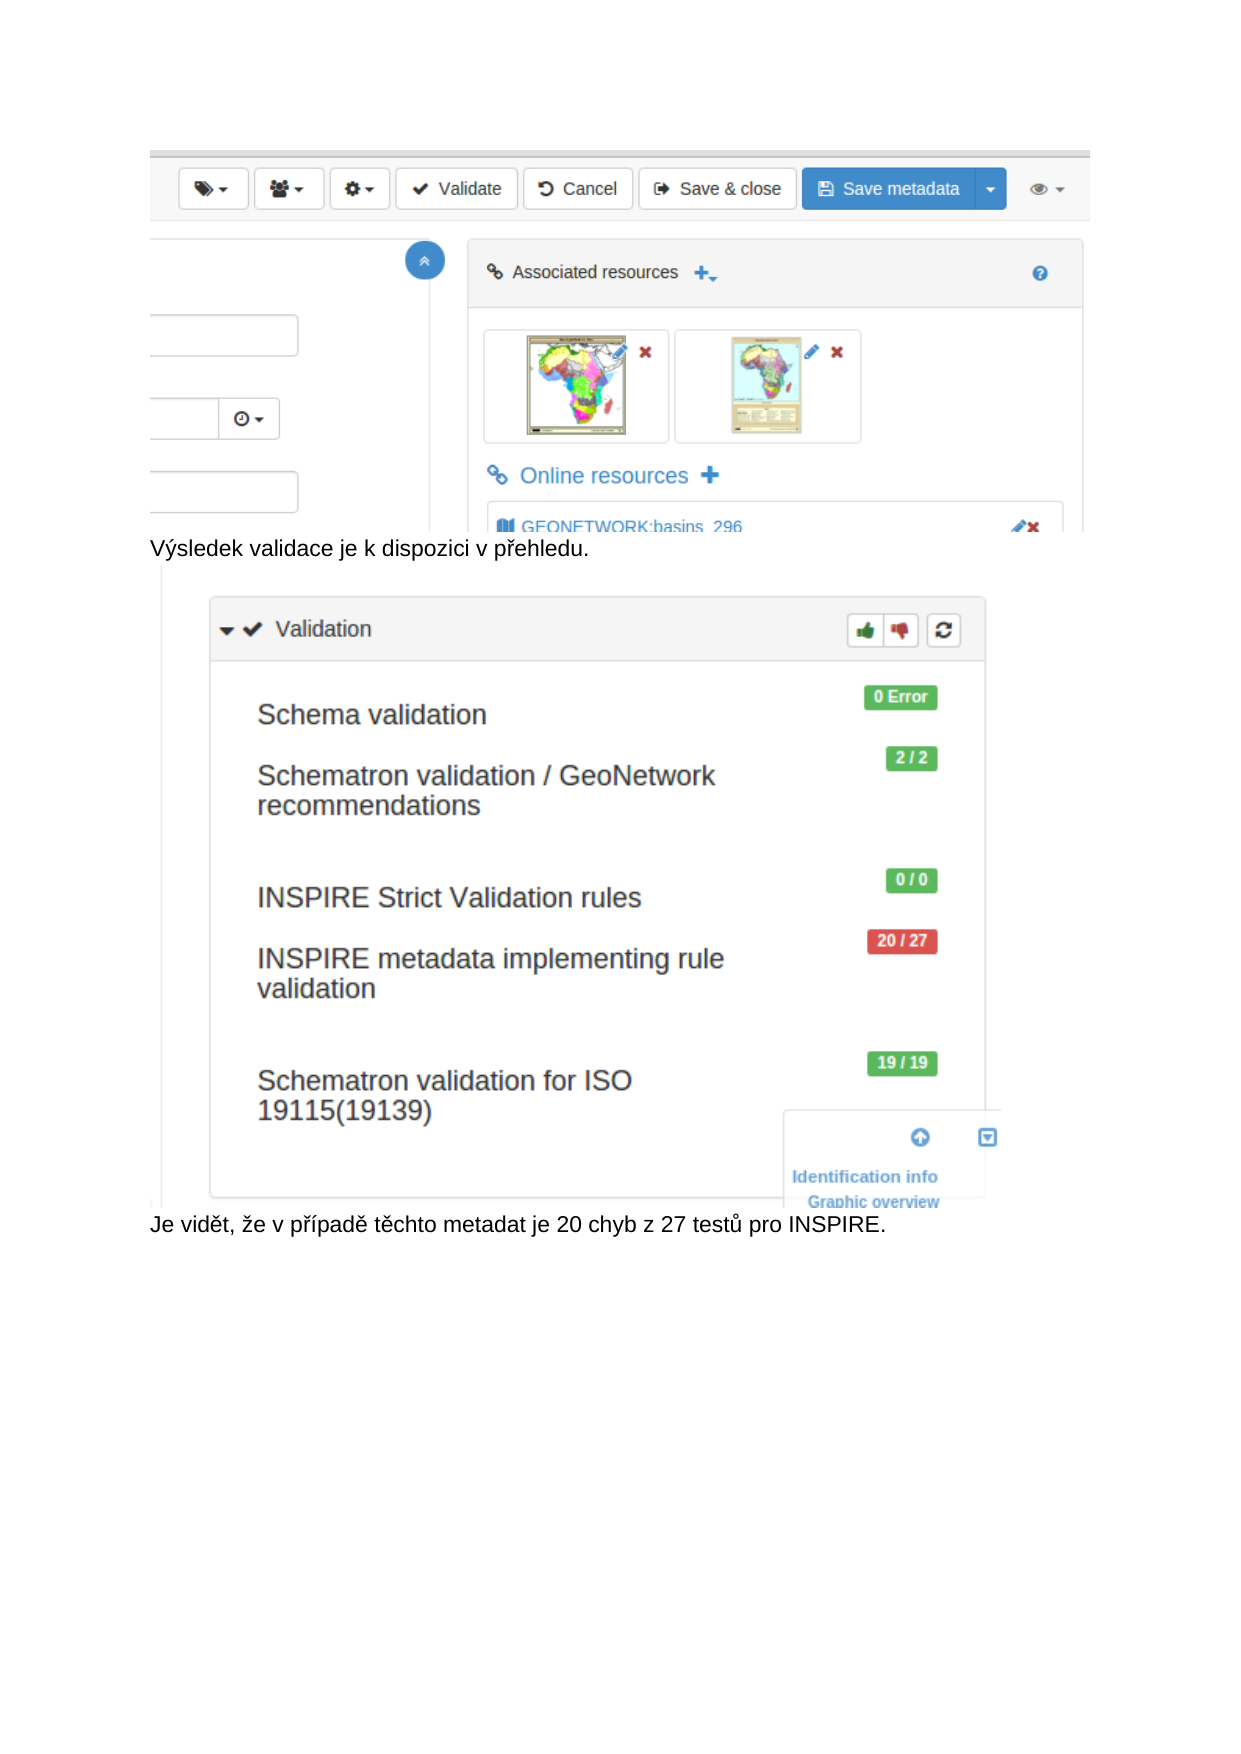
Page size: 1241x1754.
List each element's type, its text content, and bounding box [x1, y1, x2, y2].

text Výsledek validace je k dispozici v přehledu. [150, 535, 1090, 561]
text Je vidět, že v případě těchto metadat je 20 chyb z 27 testů pro INSPIRE. [150, 1211, 1090, 1238]
picture [150, 565, 1002, 1208]
picture [150, 150, 1091, 532]
